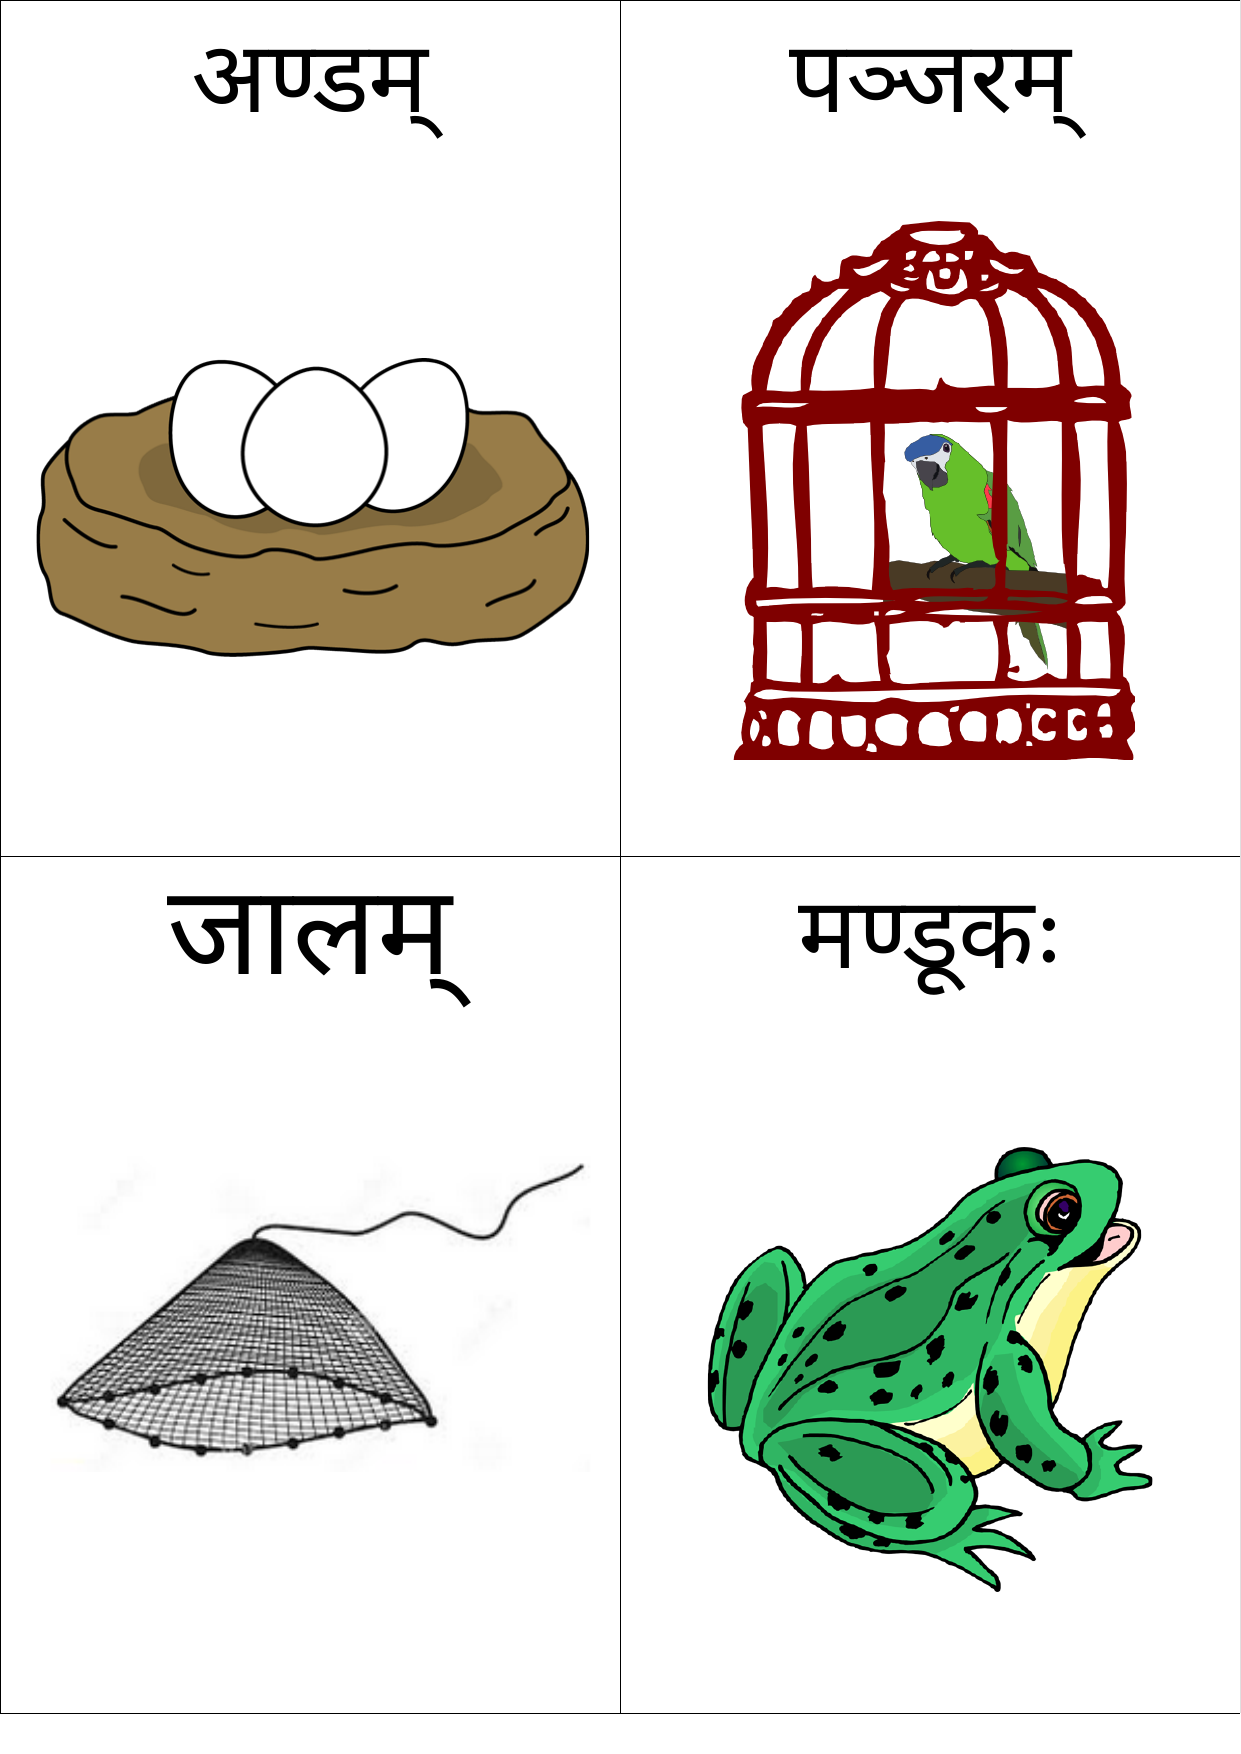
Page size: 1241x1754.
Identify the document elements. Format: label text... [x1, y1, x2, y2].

picture [707, 1147, 1153, 1592]
table_cell मण्डूकः [621, 857, 1240, 1712]
table_cell अण्डम् [1, 1, 620, 856]
table_cell जालम् [1, 857, 620, 1712]
table_cell पञ्जरम् [621, 1, 1240, 856]
picture [36, 358, 590, 657]
picture [33, 1132, 609, 1472]
picture [733, 221, 1135, 760]
